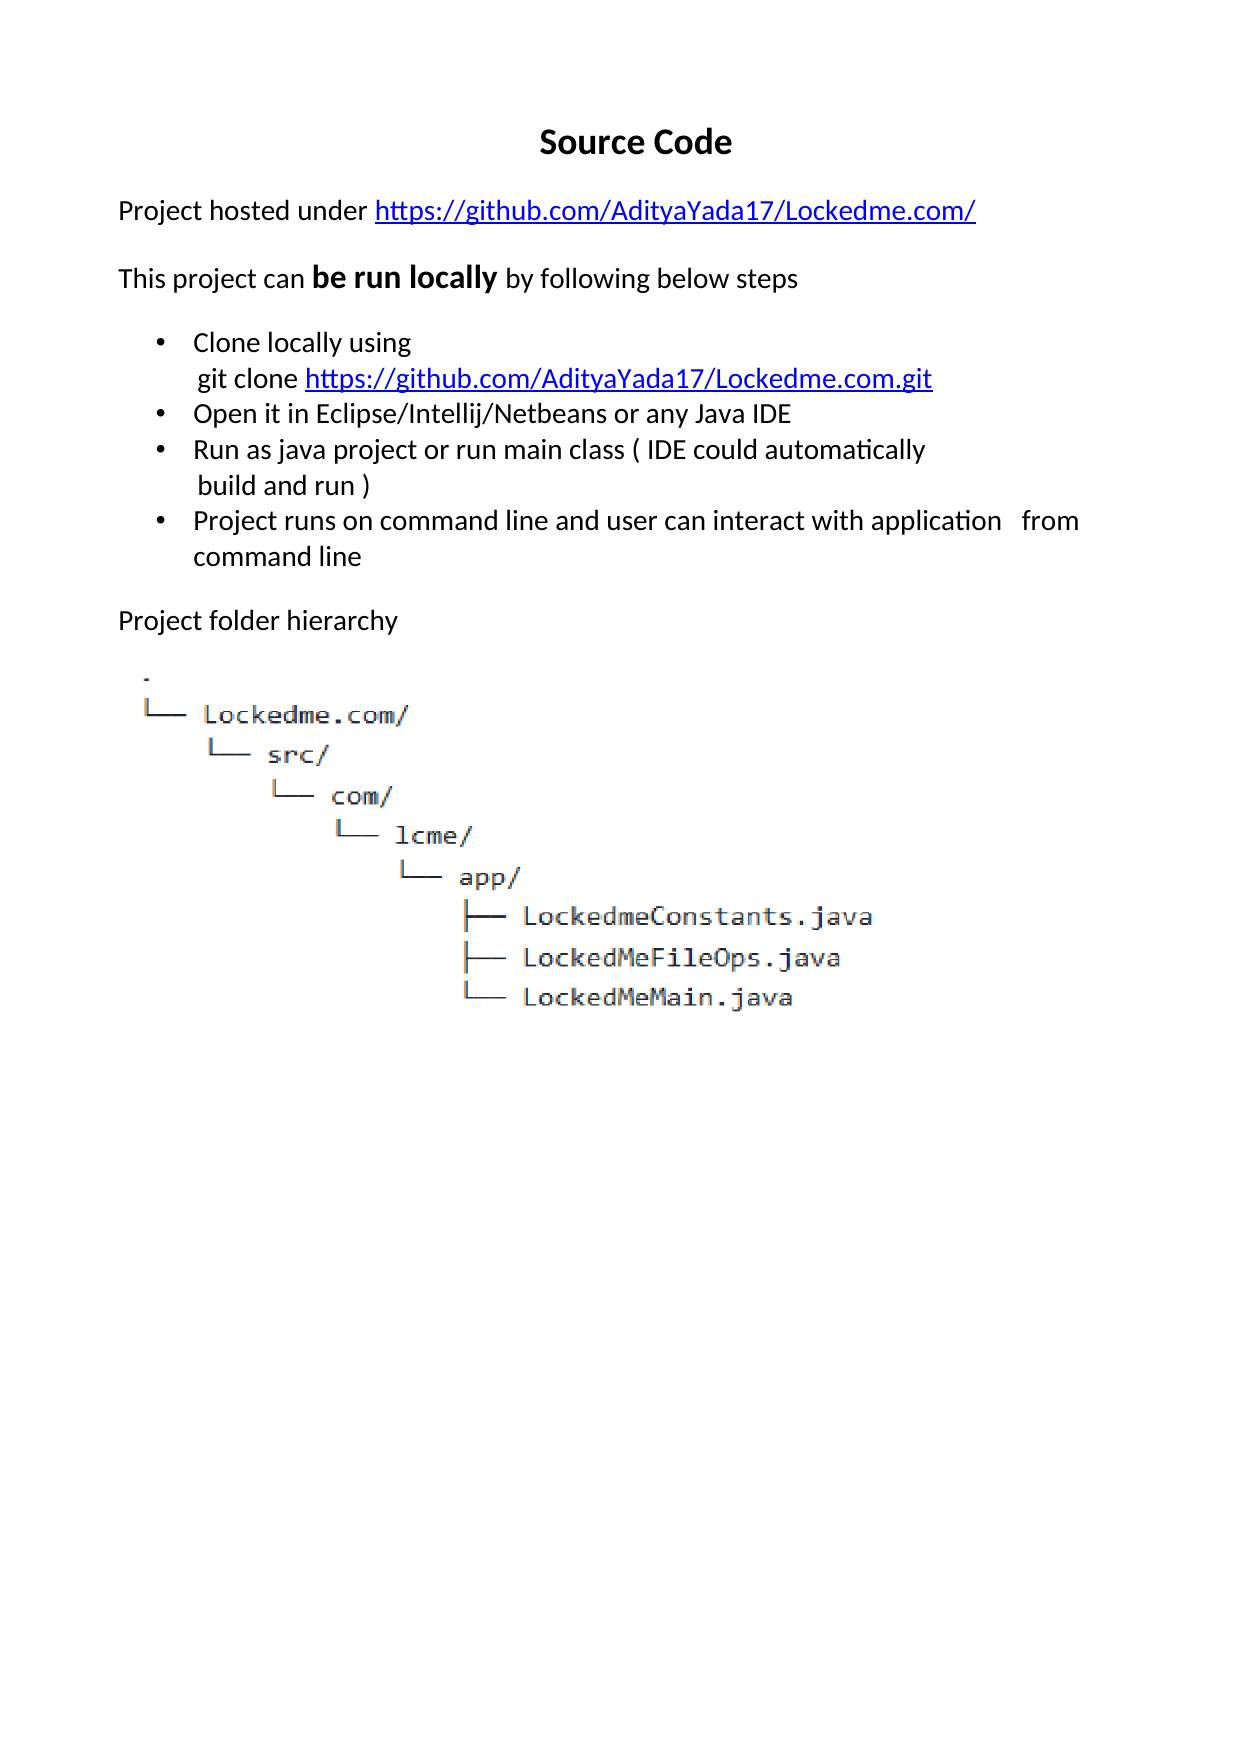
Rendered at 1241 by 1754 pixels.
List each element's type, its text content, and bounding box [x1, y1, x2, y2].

text Project hosted under https://github.com/AdityaYada17/Lockedme.com/ [118, 192, 1154, 228]
text git clone https://github.com/AdityaYada17/Lockedme.com.git [118, 360, 1154, 396]
list Clone locally using [156, 324, 1154, 360]
text build and run ) [118, 467, 1154, 502]
text Source Code [118, 118, 1154, 164]
list Open it in Eclipse/Intellij/Netbeans or any Java IDE [156, 396, 1154, 431]
list Run as java project or run main class ( IDE could automatically [156, 431, 1154, 467]
text Project folder hierarchy [118, 602, 1154, 637]
list Project runs on command line and user can interact with application from command line [156, 502, 1154, 574]
text This project can be run locally by following below steps [118, 256, 1154, 296]
